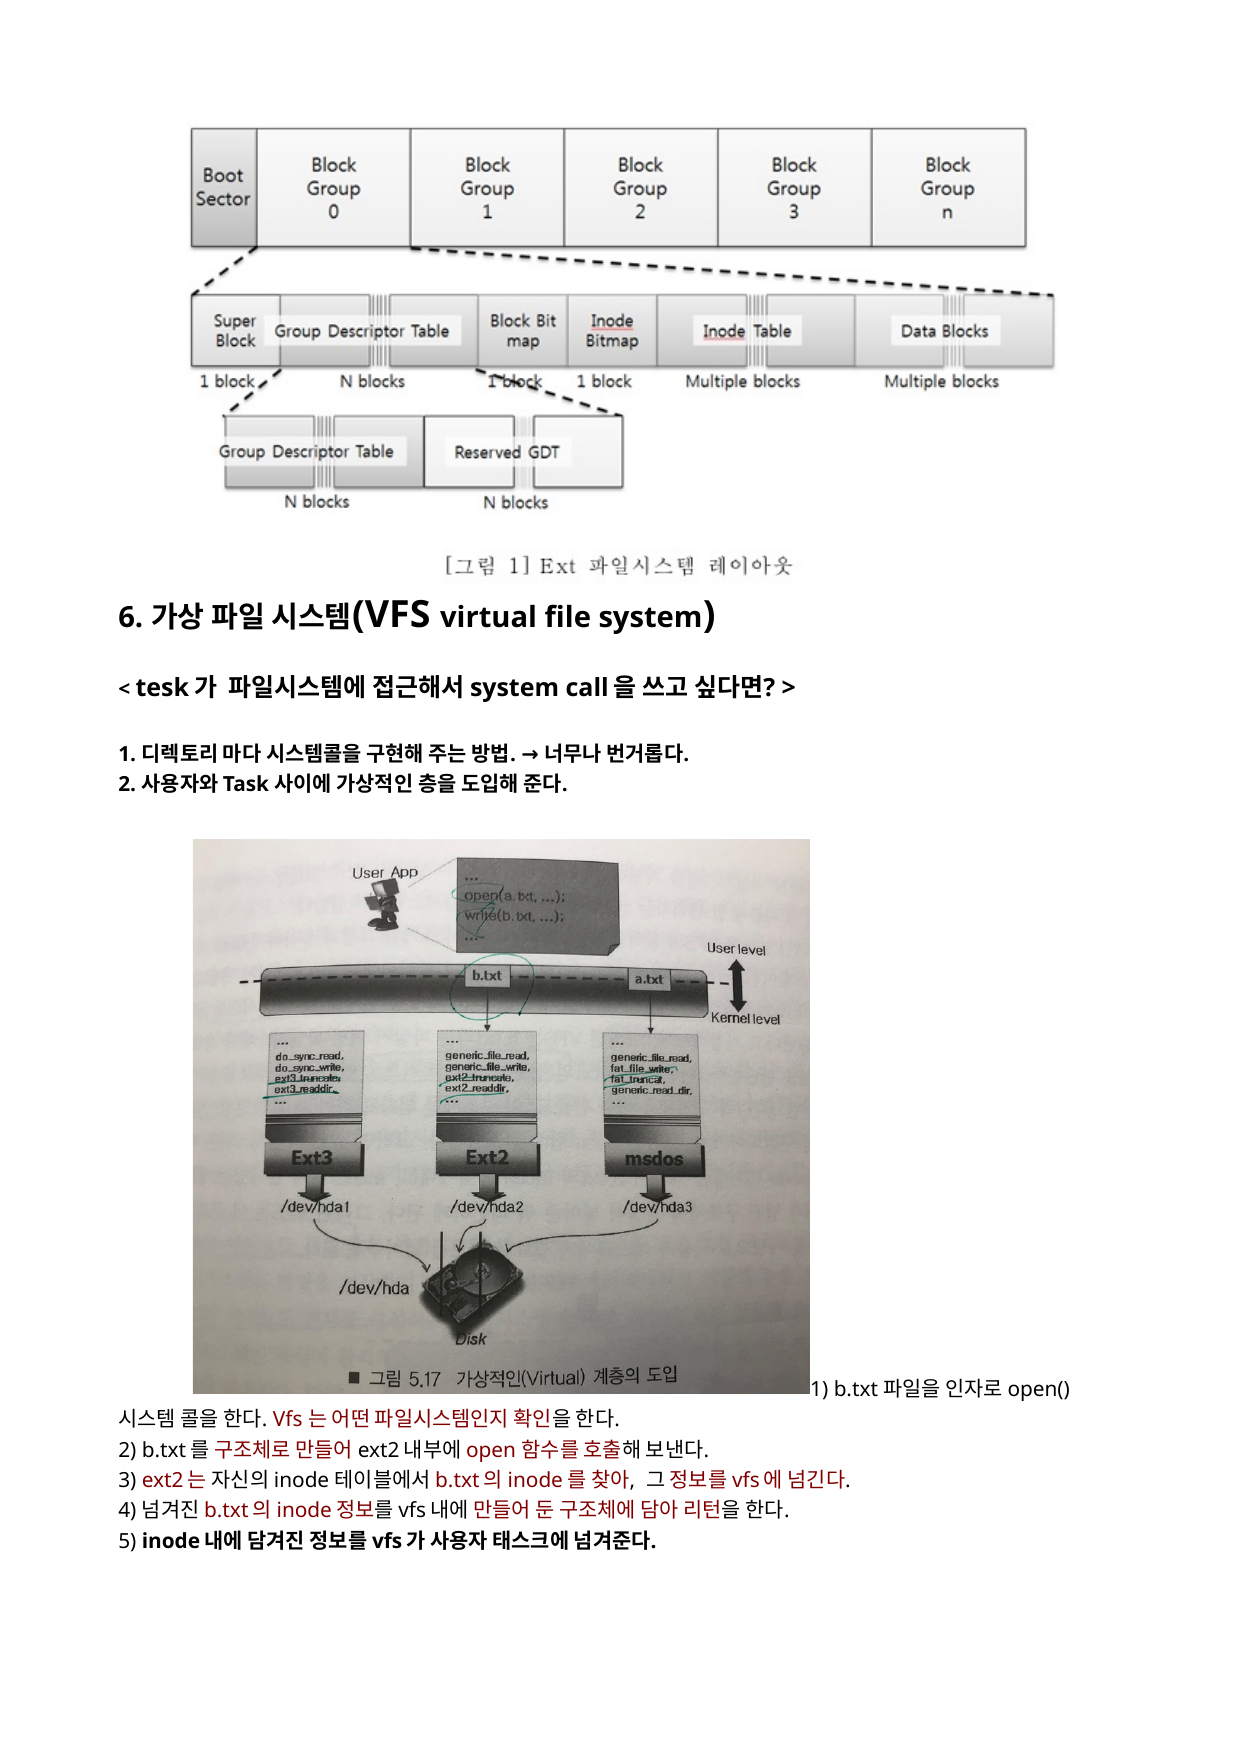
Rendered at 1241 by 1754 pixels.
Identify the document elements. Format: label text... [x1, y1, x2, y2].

text 2. 사용자와 Task 사이에 가상적인 층을 도입해 준다. [118, 768, 1122, 798]
picture [175, 118, 1065, 588]
text 5) inode내에 담겨진 정보를 vfs가 사용자 태스크에 넘겨준다. [118, 1524, 1122, 1554]
text 1. 디렉토리 마다 시스템콜을 구현해 주는 방법. → 너무나 번거롭다. [118, 737, 1122, 768]
text 2) b.txt를 구조체로 만들어 ext2내부에 open 함수를 호출해 보낸다. [118, 1433, 1122, 1463]
text 6. 가상 파일 시스템(VFS virtual file system) [118, 118, 1122, 639]
text 4) 넘겨진 b.txt의 inode정보를 vfs내에 만들어 둔 구조체에 담아 리턴을 한다. [118, 1494, 1122, 1524]
text < tesk가 파일시스템에 접근해서 system call을 쓰고 싶다면? > [118, 667, 1122, 703]
text 1) b.txt 파일을 인자로open() 시스템 콜을 한다. Vfs 는 어떤 파일시스템인지 확인을 한다. [118, 1372, 1122, 1433]
picture [192, 839, 810, 1394]
text 3) ext2는 자신의 inode 테이블에서 b.txt의 inode를 찾아, 그 정보를 vfs에 넘긴다. [118, 1463, 1122, 1494]
